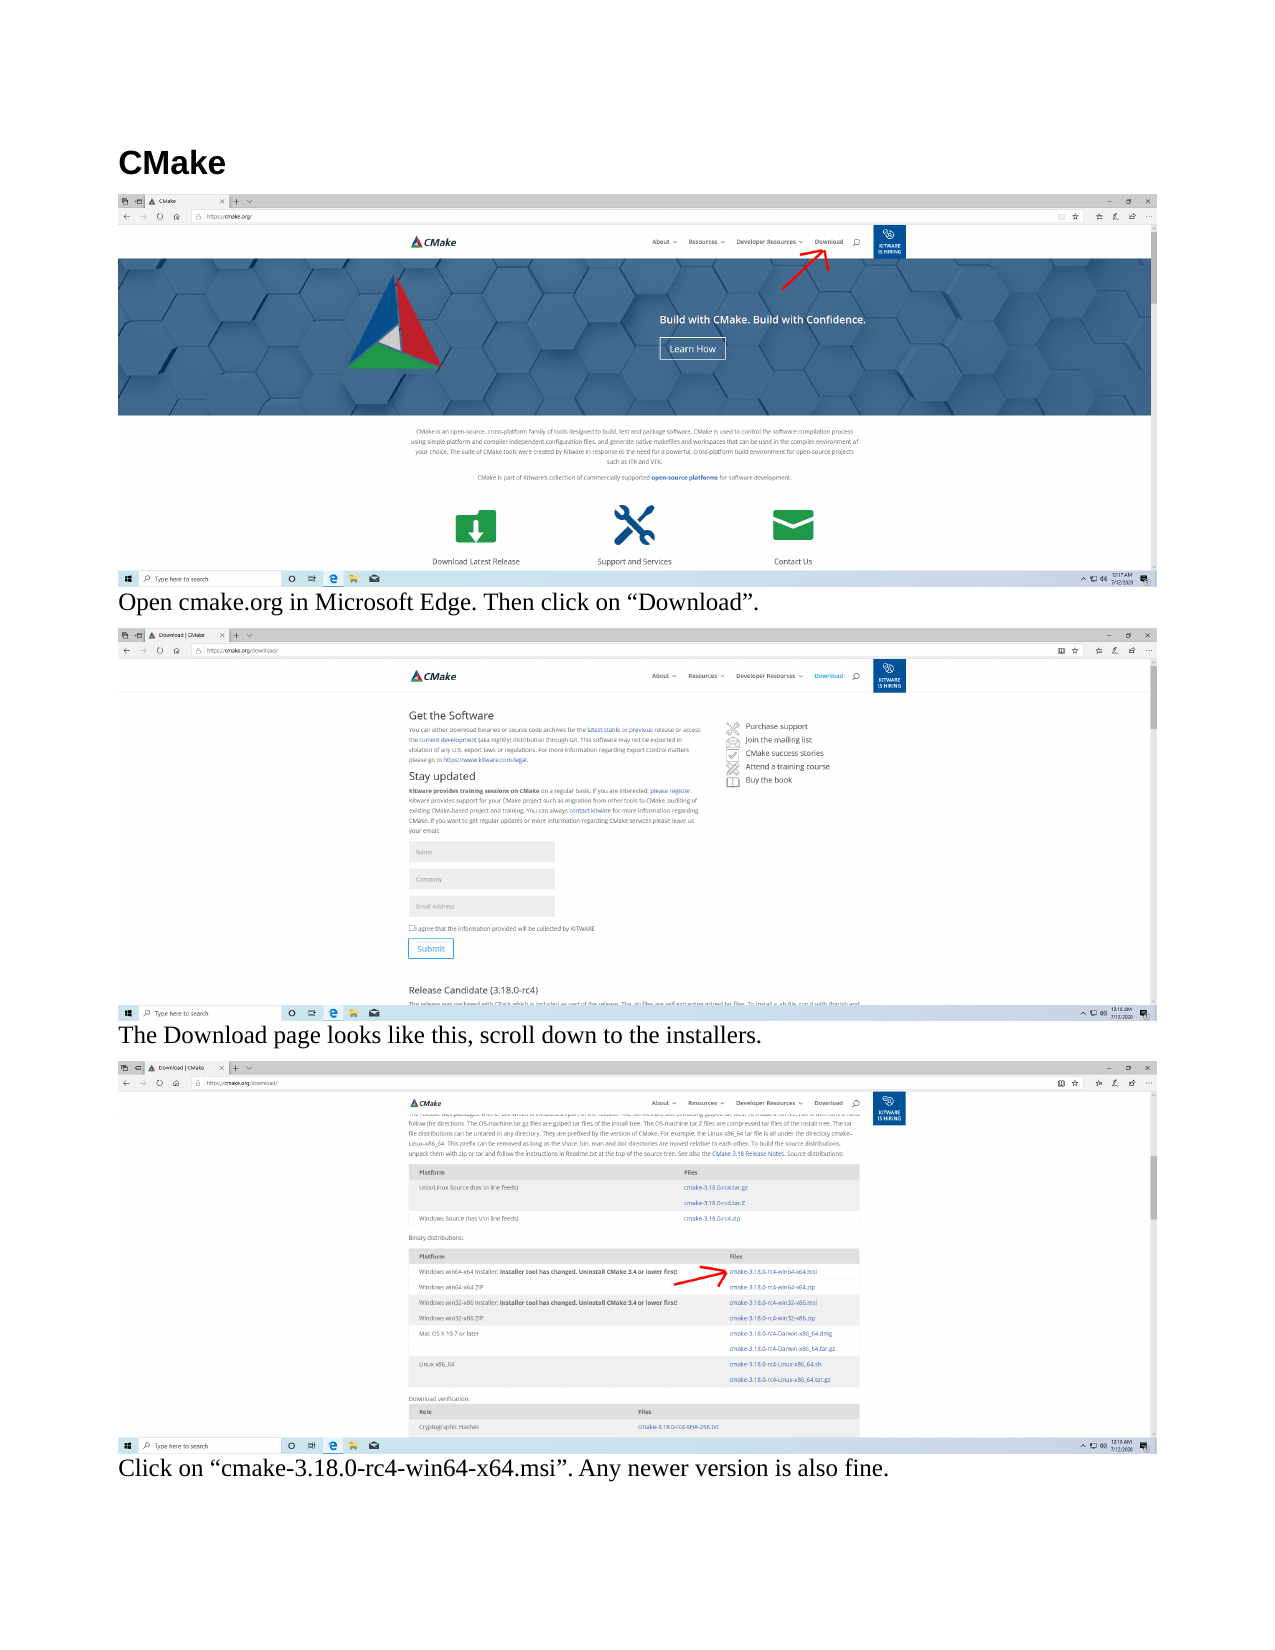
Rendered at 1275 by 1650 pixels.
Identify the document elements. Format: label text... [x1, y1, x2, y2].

picture [118, 1061, 1157, 1454]
text Open cmake.org in Microsoft Edge. Then click on “Download”. [118, 587, 1157, 616]
picture [118, 628, 1157, 1021]
subtitle CMake [118, 143, 1157, 182]
text The Download page looks like this, scroll down to the installers. [118, 1021, 1157, 1049]
text Click on “cmake-3.18.0-rc4-win64-x64.msi”. Any newer version is also fine. [118, 1454, 1157, 1482]
picture [118, 194, 1157, 587]
